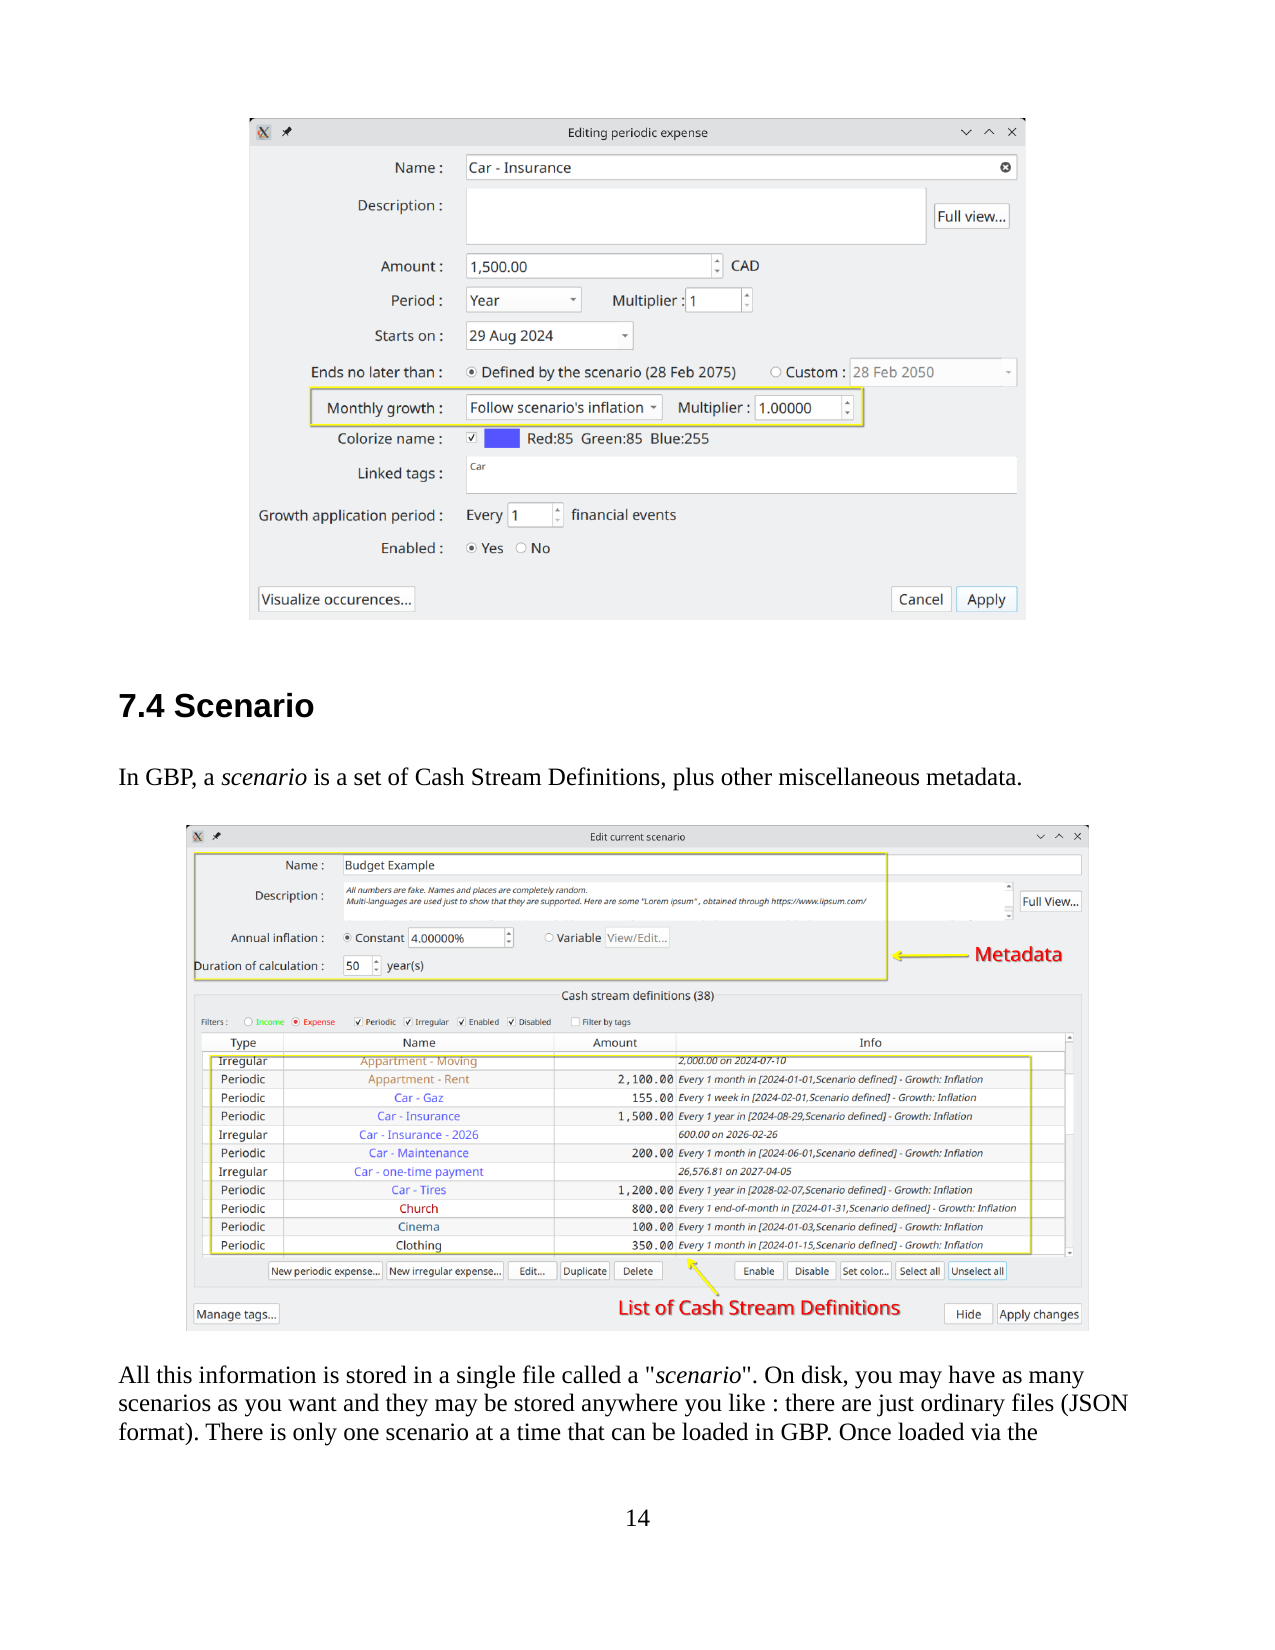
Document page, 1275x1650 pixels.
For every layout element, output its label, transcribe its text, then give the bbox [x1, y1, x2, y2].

subtitle Scenario [118, 686, 1157, 724]
text In GBP, a scenario is a set of Cash Stream Definitions, plus other miscellaneous metadata. [118, 762, 1157, 791]
picture [186, 825, 1089, 1331]
picture [249, 118, 1026, 620]
text All this information is stored in a single file called a "scenario". On disk, you may have as many scenarios as you want and they may be stored anywhere you like : there are just ordinary files (JSON format). There is only one scenario at a time that can be loaded in GBP. Once loaded via the [118, 1360, 1157, 1446]
